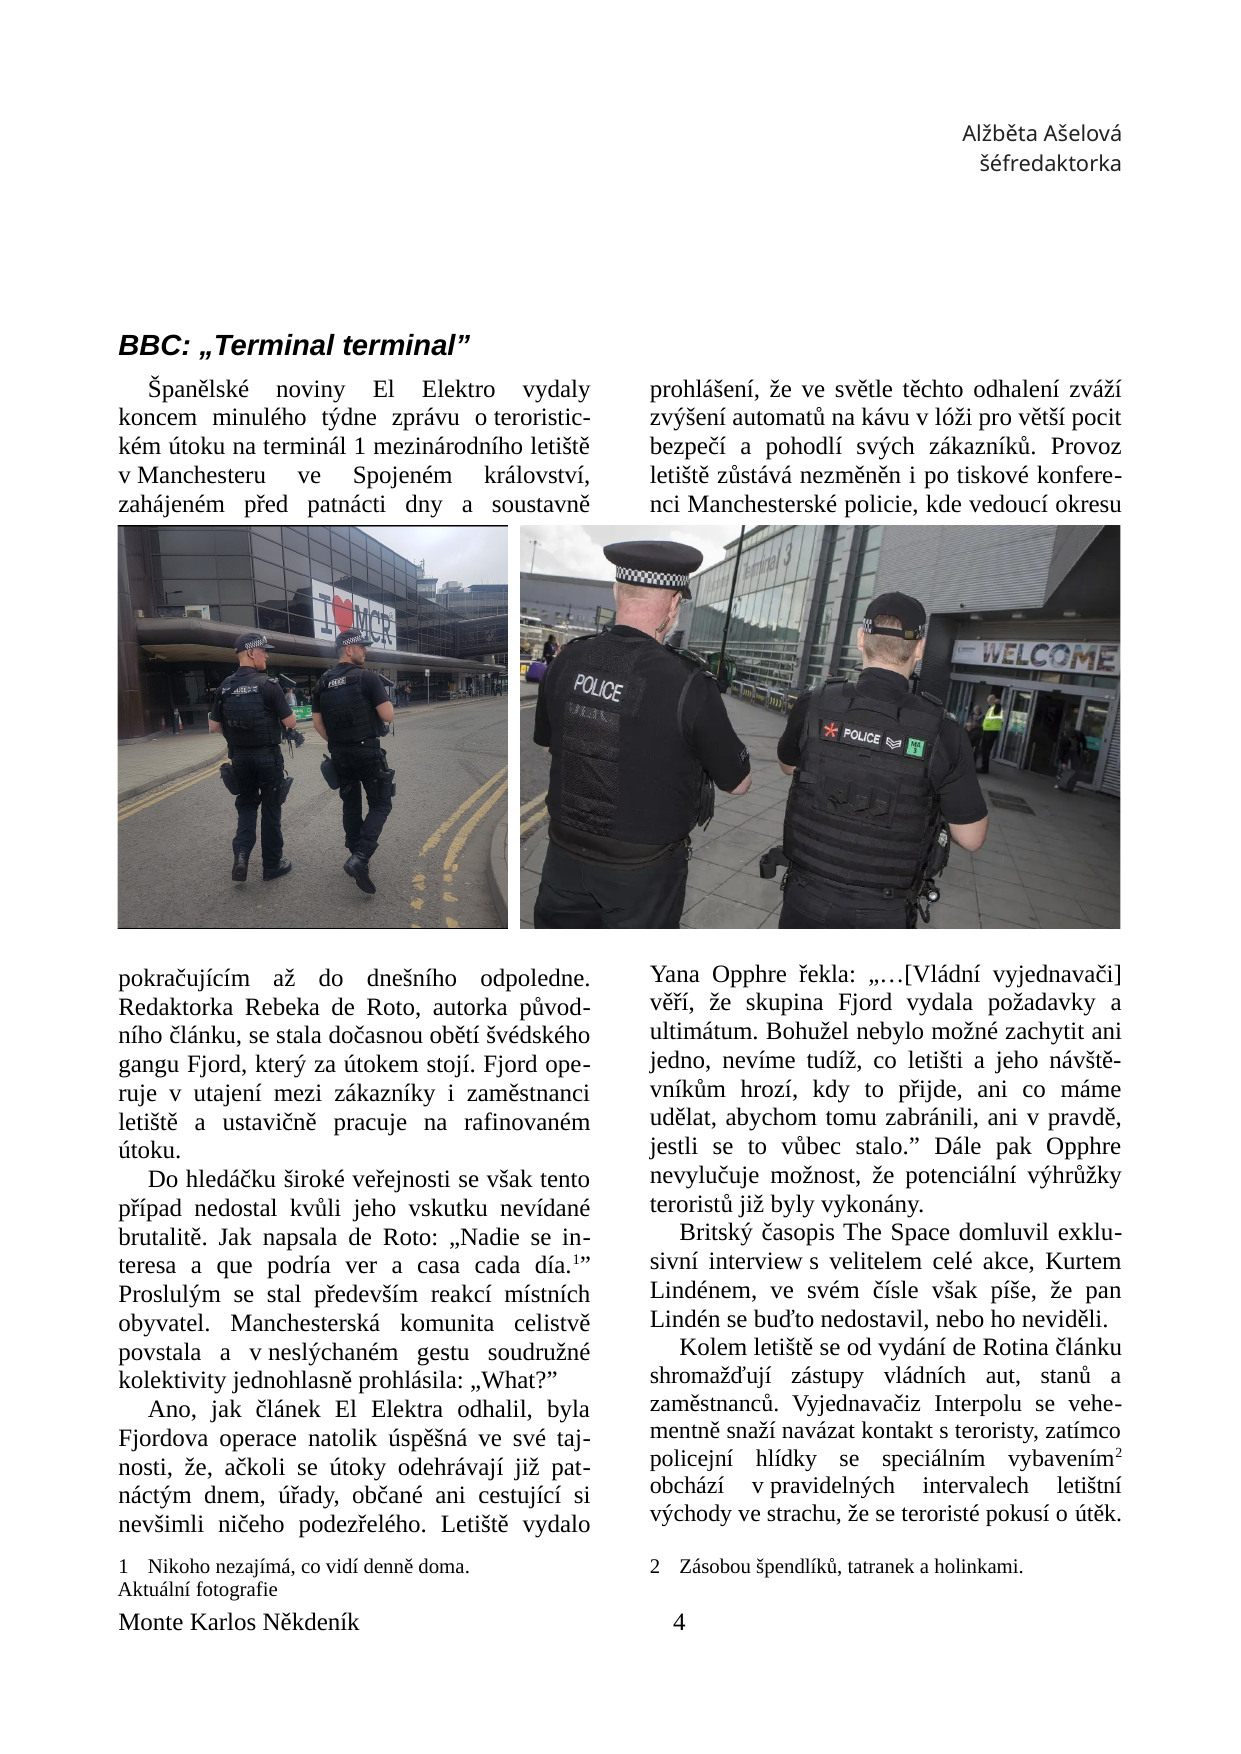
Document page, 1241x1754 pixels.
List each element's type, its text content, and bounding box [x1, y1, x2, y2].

text Zásobou špendlíků, tatranek a holinkami. [649, 1553, 1122, 1578]
text šéfredaktorka [118, 148, 1122, 178]
text Do hledáčku široké veřejnosti se však tento případ nedostal kvůli jeho vskutku nevídané brutalitě. Jak napsala de Roto: „Nadie se in­teresa a que podría ver a casa cada día.” Proslulým se stal především reakcí místních obyvatel. Manchesterská komunita celistvě povstala a v neslýchaném gestu soudružné kolektivity jednohlasně prohlásila: „What?” [118, 1164, 591, 1394]
picture [539, 525, 1121, 922]
text Alžběta Ašelová [118, 118, 1122, 148]
text Britský časopis The Space domluvil exklu­sivní interview s velitelem celé akce, Kurtem Lindénem, ve svém čísle však píše, že pan Lindén se buďto nedostavil, nebo ho neviděli. [649, 1217, 1122, 1332]
text Kolem letiště se od vydání de Rotina článku shromažďují zástupy vládních aut, stanů a zaměstnanců. Vyjednavačiz Interpolu se vehe­mentně snaží navázat kontakt s teroristy, zatímco policejní hlídky se speciálním vybavením obchází v pravidelných intervalech letištní východy ve strachu, že se teroristé pokusí o útěk. [649, 1332, 1122, 1527]
text Nikoho nezajímá, co vidí denně doma. [118, 1553, 591, 1578]
picture [117, 525, 508, 911]
text Ano, jak článek El Elektra odhalil, byla Fjordova operace natolik úspěšná ve své taj­nosti, že, ačkoli se útoky odehrávají již pat­náctým dnem, úřady, občané ani cestující si nevšimli ničeho podezřelého. Letiště vydalo [118, 1394, 591, 1538]
subtitle BBC: „Terminal terminal” [118, 328, 1122, 361]
text prohlášení, že ve světle těchto odhalení zváží zvýšení automatů na kávu v lóži pro větší pocit bezpečí a pohodlí svých zákazníků. Provoz letiště zůstává nezměněn i po tiskové konfere­nci Manchesterské policie, kde vedoucí okresu Yana Opphre řekla: „…[Vládní vyjednavači] věří, že skupina Fjord vydala požadavky a ultimátum. Bohužel nebylo možné zachytit ani jedno, nevíme tudíž, co letišti a jeho návště-vníkům hrozí, kdy to přijde, ani co máme udělat, abychom tomu zabránili, ani v pravdě, jestli se to vůbec stalo.” Dále pak Opphre nevylučuje možnost, že potenciální výhrůžky teroristů již byly vykonány. [649, 374, 1122, 1217]
text Španělské noviny El Elektro vydaly koncem minulého týdne zprávu o teroristic­kém útoku na terminál 1 mezinárodního letiště v Manchesteru ve Spojeném království, zahájeném před patnácti dny a soustavně pokračujícím až do dnešního odpoledne. Redaktorka Rebeka de Roto, autorka původ­ního článku, se stala dočasnou obětí švédského gangu Fjord, který za útokem stojí. Fjord ope­ruje v utajení mezi zákazníky i zaměstnanci letiště a ustavičně pracuje na rafinovaném útoku. [118, 374, 591, 1164]
